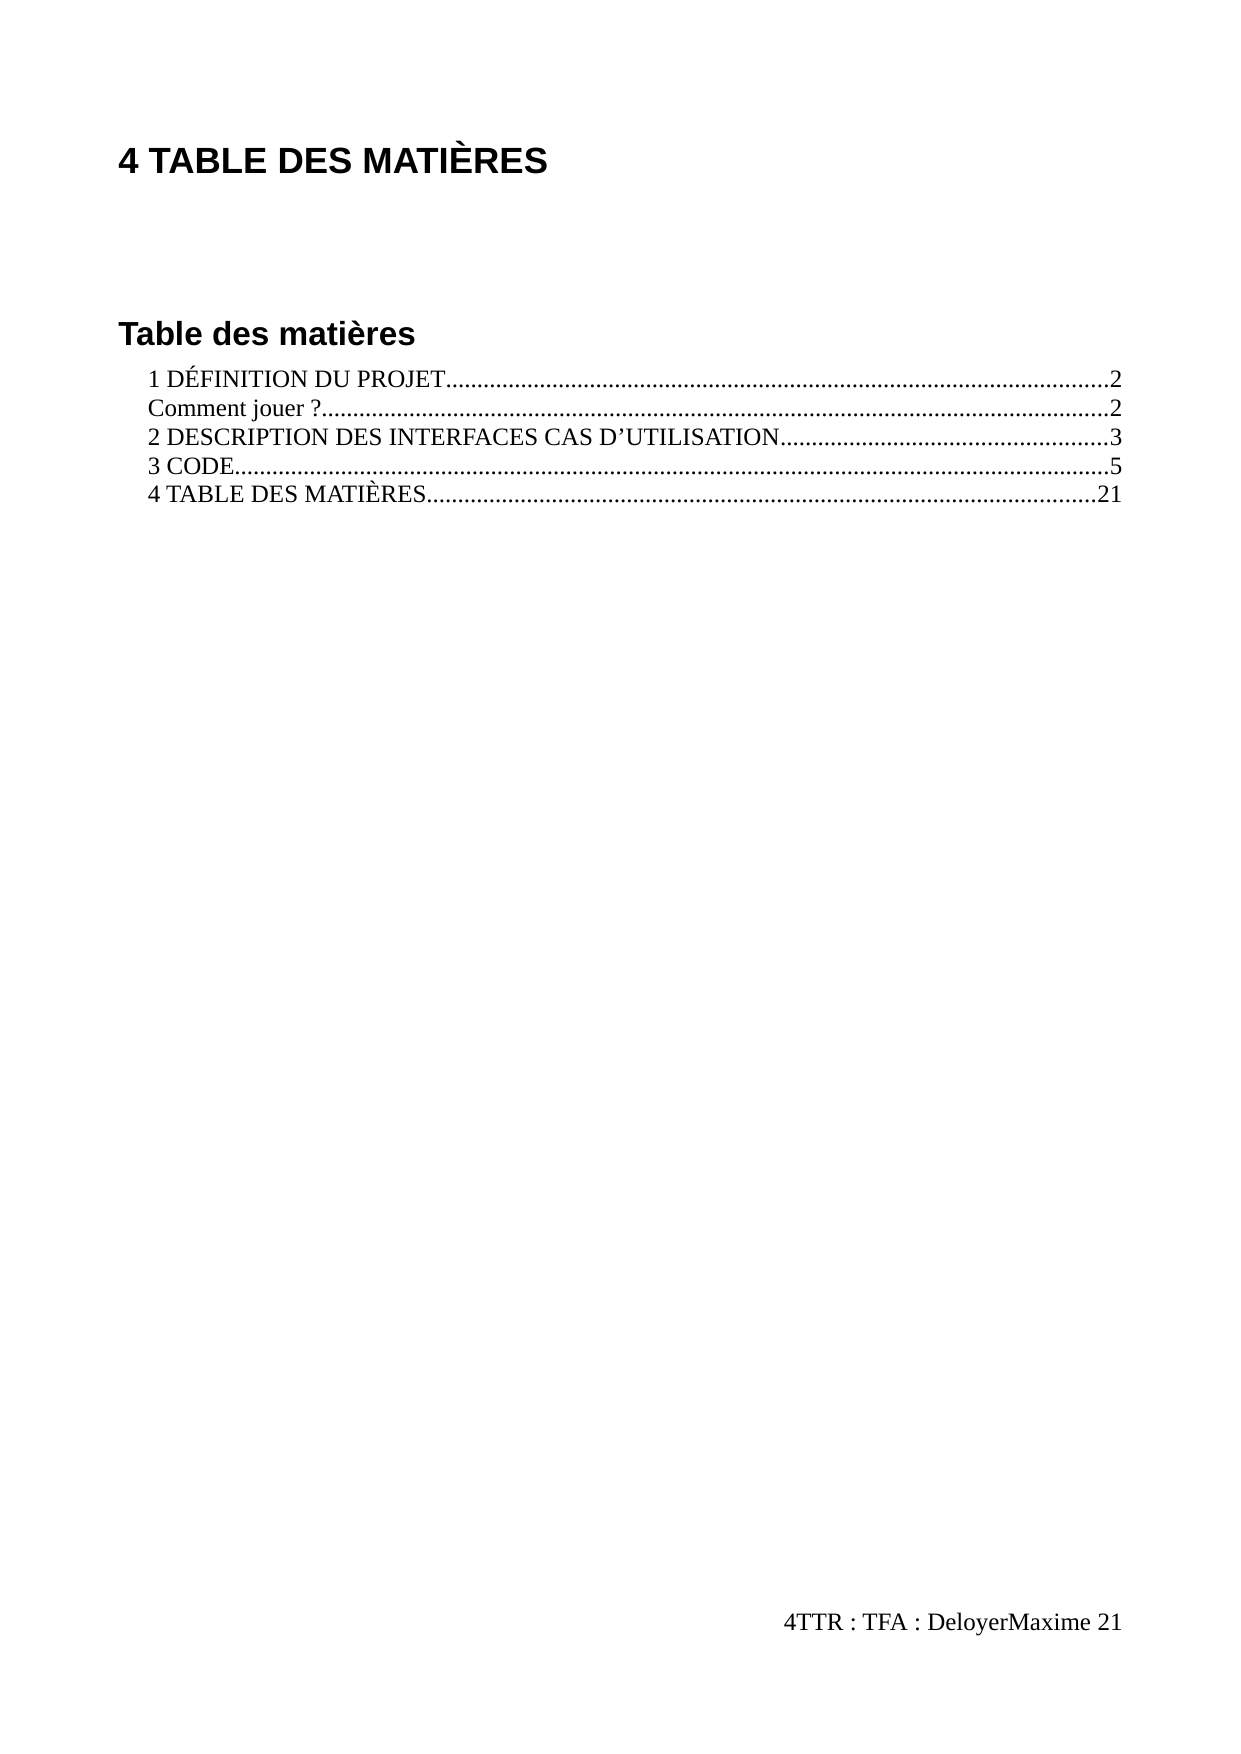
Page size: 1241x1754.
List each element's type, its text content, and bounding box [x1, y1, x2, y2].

text 1 DÉFINITION DU PROJET 2 [148, 364, 1122, 393]
subtitle 4 TABLE DES MATIÈRES [118, 139, 1122, 181]
text Comment jouer ? 2 [148, 393, 1122, 422]
text 4 TABLE DES MATIÈRES 21 [148, 479, 1122, 508]
text 3 CODE 5 [148, 451, 1122, 479]
subtitle Table des matières [118, 314, 1122, 352]
text 2 DESCRIPTION DES INTERFACES CAS D’UTILISATION 3 [148, 422, 1122, 451]
